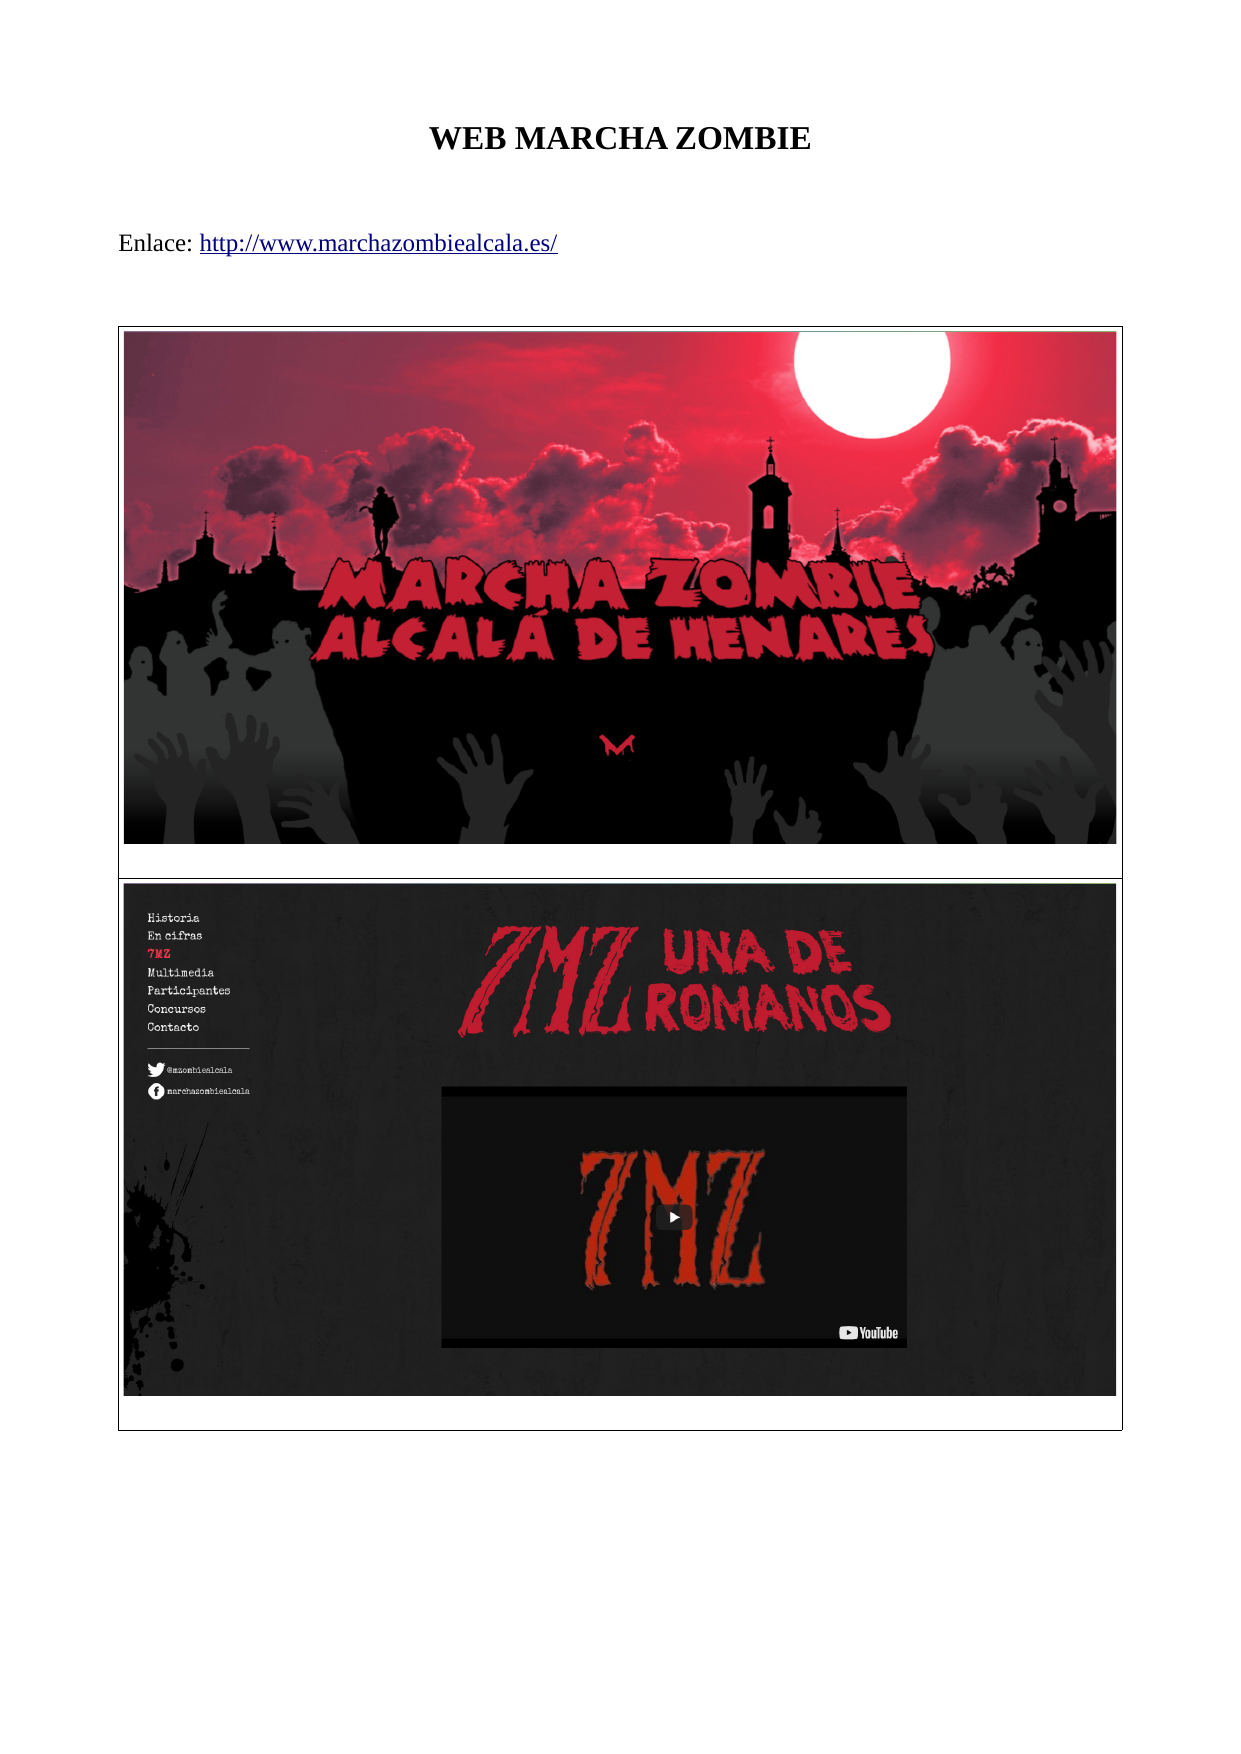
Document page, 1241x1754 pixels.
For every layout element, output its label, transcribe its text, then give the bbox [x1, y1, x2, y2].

picture [123, 331, 1117, 844]
text Enlace: http://www.marchazombiealcala.es/ [118, 228, 1122, 256]
text WEB MARCHA ZOMBIE [118, 118, 1122, 156]
table_cell [119, 879, 1122, 1430]
picture [123, 883, 1117, 1396]
table_header [119, 327, 1122, 878]
